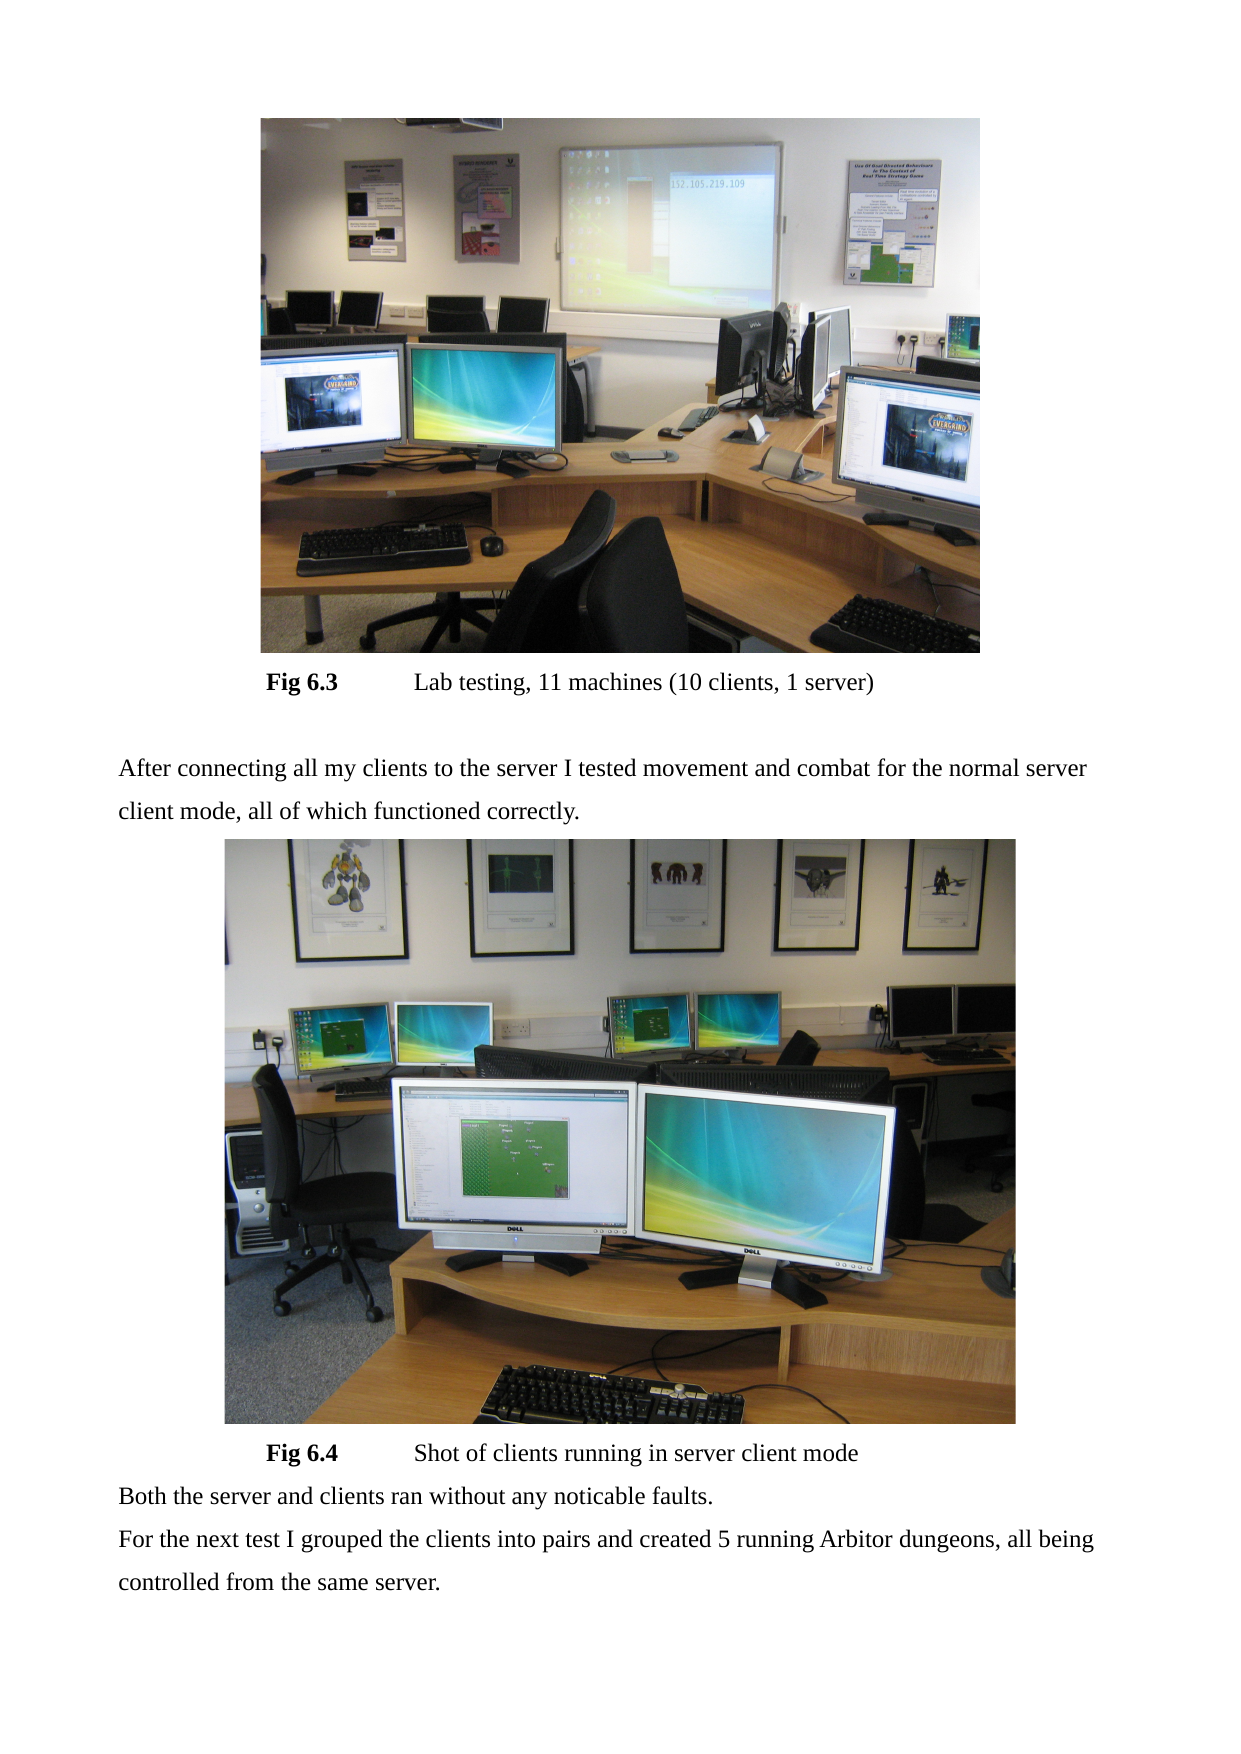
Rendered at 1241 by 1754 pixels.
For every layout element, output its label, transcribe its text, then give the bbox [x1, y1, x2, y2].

text Fig 6.3 Lab testing, 11 machines (10 clients, 1 server) [118, 118, 1122, 696]
text Fig 6.4 Shot of clients running in server client mode [118, 839, 1122, 1466]
text For the next test I grouped the clients into pairs and created 5 running Arbitor dungeons, all being controlled from the same server. [118, 1524, 1122, 1596]
picture [224, 839, 1016, 1424]
text After connecting all my clients to the server I tested movement and combat for the normal server client mode, all of which functioned correctly. [118, 753, 1122, 825]
picture [260, 118, 980, 653]
text Both the server and clients ran without any noticable faults. [118, 1481, 1122, 1509]
